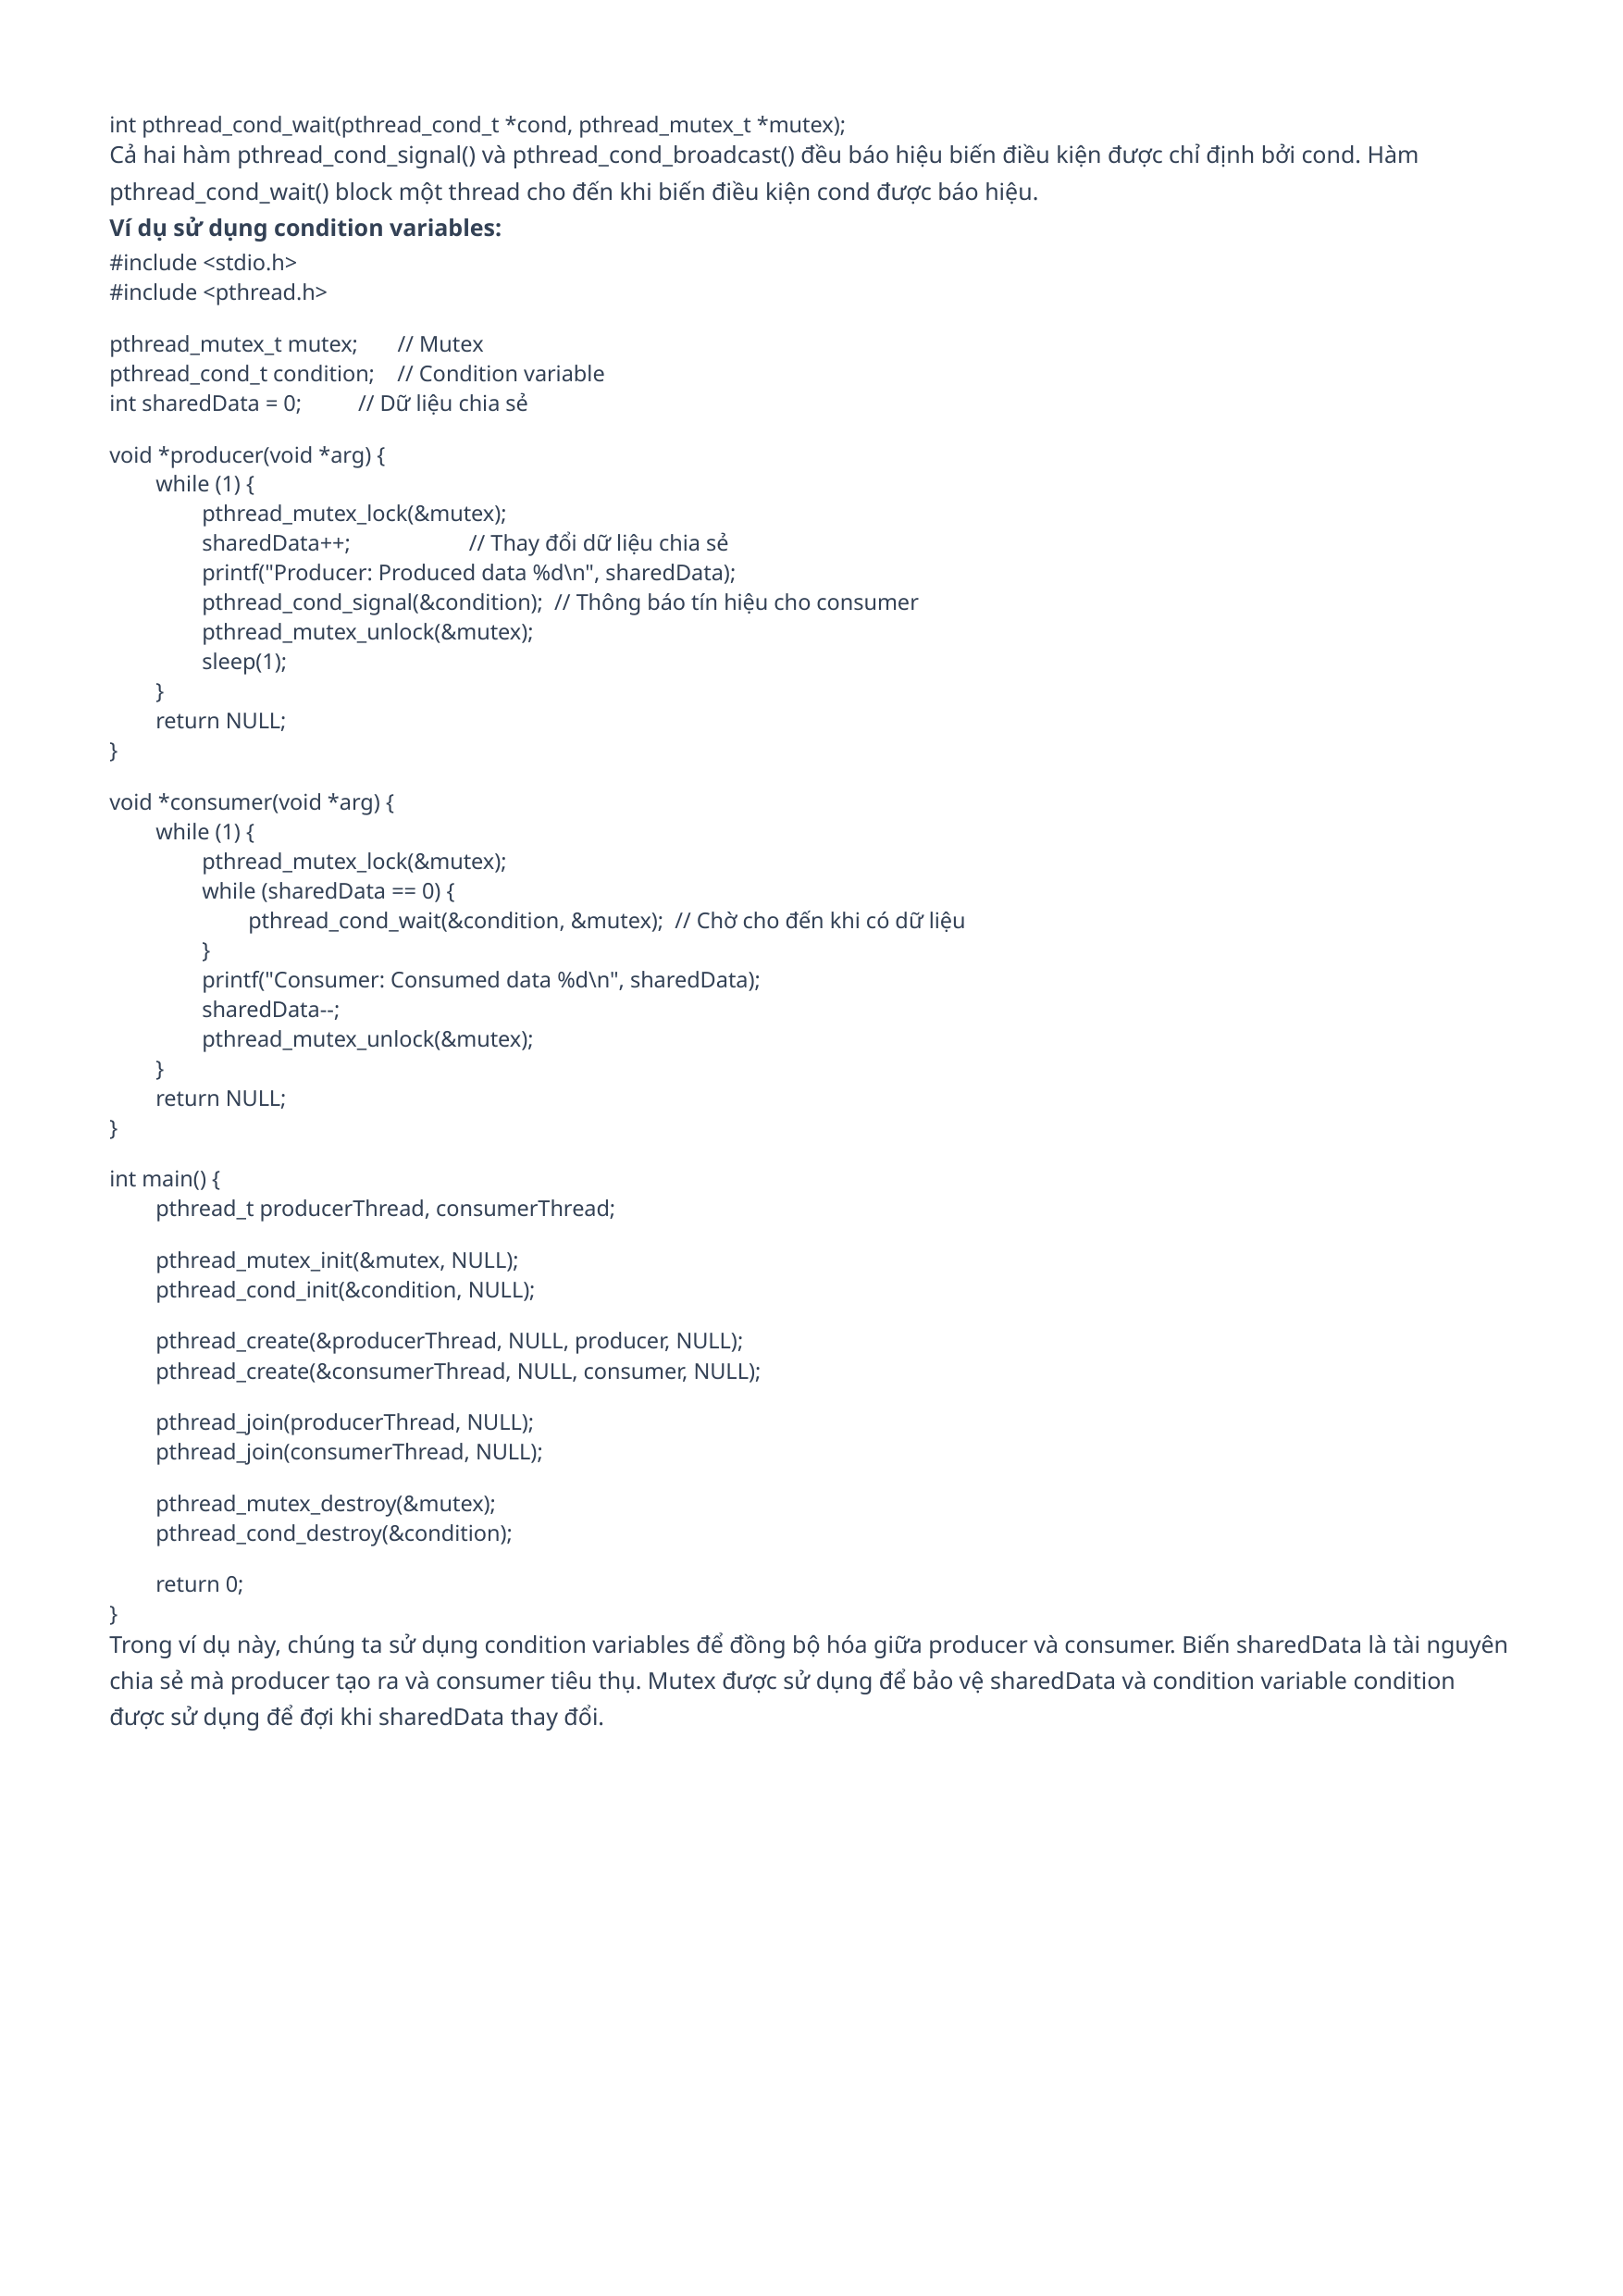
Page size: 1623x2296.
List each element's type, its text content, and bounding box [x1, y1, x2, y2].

text return NULL; [109, 706, 1514, 735]
text pthread_mutex_init(&mutex, NULL); [109, 1245, 1514, 1274]
text return NULL; [109, 1083, 1514, 1112]
text pthread_mutex_unlock(&mutex); [109, 1024, 1514, 1053]
text printf("Producer: Produced data %d\n", sharedData); [109, 558, 1514, 588]
text pthread_join(consumerThread, NULL); [109, 1436, 1514, 1466]
text pthread_join(producerThread, NULL); [109, 1407, 1514, 1436]
text pthread_mutex_lock(&mutex); [109, 846, 1514, 875]
text int pthread_cond_wait(pthread_cond_t *cond, pthread_mutex_t *mutex); [109, 109, 1514, 139]
text while (sharedData == 0) { [109, 875, 1514, 905]
text } [109, 935, 1514, 964]
text pthread_cond_t condition; // Condition variable [109, 358, 1514, 388]
text } [109, 1112, 1514, 1142]
text pthread_cond_wait(&condition, &mutex); // Chờ cho đến khi có dữ liệu [109, 905, 1514, 935]
text printf("Consumer: Consumed data %d\n", sharedData); [109, 964, 1514, 994]
text } [109, 676, 1514, 706]
text void *producer(void *arg) { [109, 440, 1514, 469]
text void *consumer(void *arg) { [109, 787, 1514, 816]
text pthread_t producerThread, consumerThread; [109, 1193, 1514, 1223]
text } [109, 1053, 1514, 1083]
text int sharedData = 0; // Dữ liệu chia sẻ [109, 388, 1514, 417]
text Cả hai hàm pthread_cond_signal() và pthread_cond_broadcast() đều báo hiệu biến điều kiện được chỉ định bởi cond. Hàm pthread_cond_wait() block một thread cho đến khi biến điều kiện cond được báo hiệu. [109, 139, 1514, 206]
text pthread_create(&consumerThread, NULL, consumer, NULL); [109, 1356, 1514, 1385]
text pthread_mutex_unlock(&mutex); [109, 617, 1514, 647]
text Ví dụ sử dụng condition variables: [109, 211, 1514, 242]
text #include <stdio.h> [109, 248, 1514, 277]
text pthread_mutex_lock(&mutex); [109, 499, 1514, 528]
text pthread_create(&producerThread, NULL, producer, NULL); [109, 1326, 1514, 1356]
text int main() { [109, 1164, 1514, 1193]
text sharedData++; // Thay đổi dữ liệu chia sẻ [109, 528, 1514, 558]
text sleep(1); [109, 647, 1514, 676]
text Trong ví dụ này, chúng ta sử dụng condition variables để đồng bộ hóa giữa producer và consumer. Biến sharedData là tài nguyên chia sẻ mà producer tạo ra và consumer tiêu thụ. Mutex được sử dụng để bảo vệ sharedData và condition variable condition được sử dụng để đợi khi sharedData thay đổi. [109, 1628, 1514, 1732]
text while (1) { [109, 469, 1514, 499]
text while (1) { [109, 816, 1514, 846]
text pthread_mutex_destroy(&mutex); [109, 1488, 1514, 1518]
text return 0; [109, 1570, 1514, 1599]
text pthread_cond_signal(&condition); // Thông báo tín hiệu cho consumer [109, 588, 1514, 617]
text } [109, 735, 1514, 765]
text pthread_cond_destroy(&condition); [109, 1518, 1514, 1547]
text } [109, 1599, 1514, 1628]
text pthread_mutex_t mutex; // Mutex [109, 329, 1514, 358]
text sharedData--; [109, 994, 1514, 1024]
text pthread_cond_init(&condition, NULL); [109, 1274, 1514, 1304]
text #include <pthread.h> [109, 277, 1514, 307]
